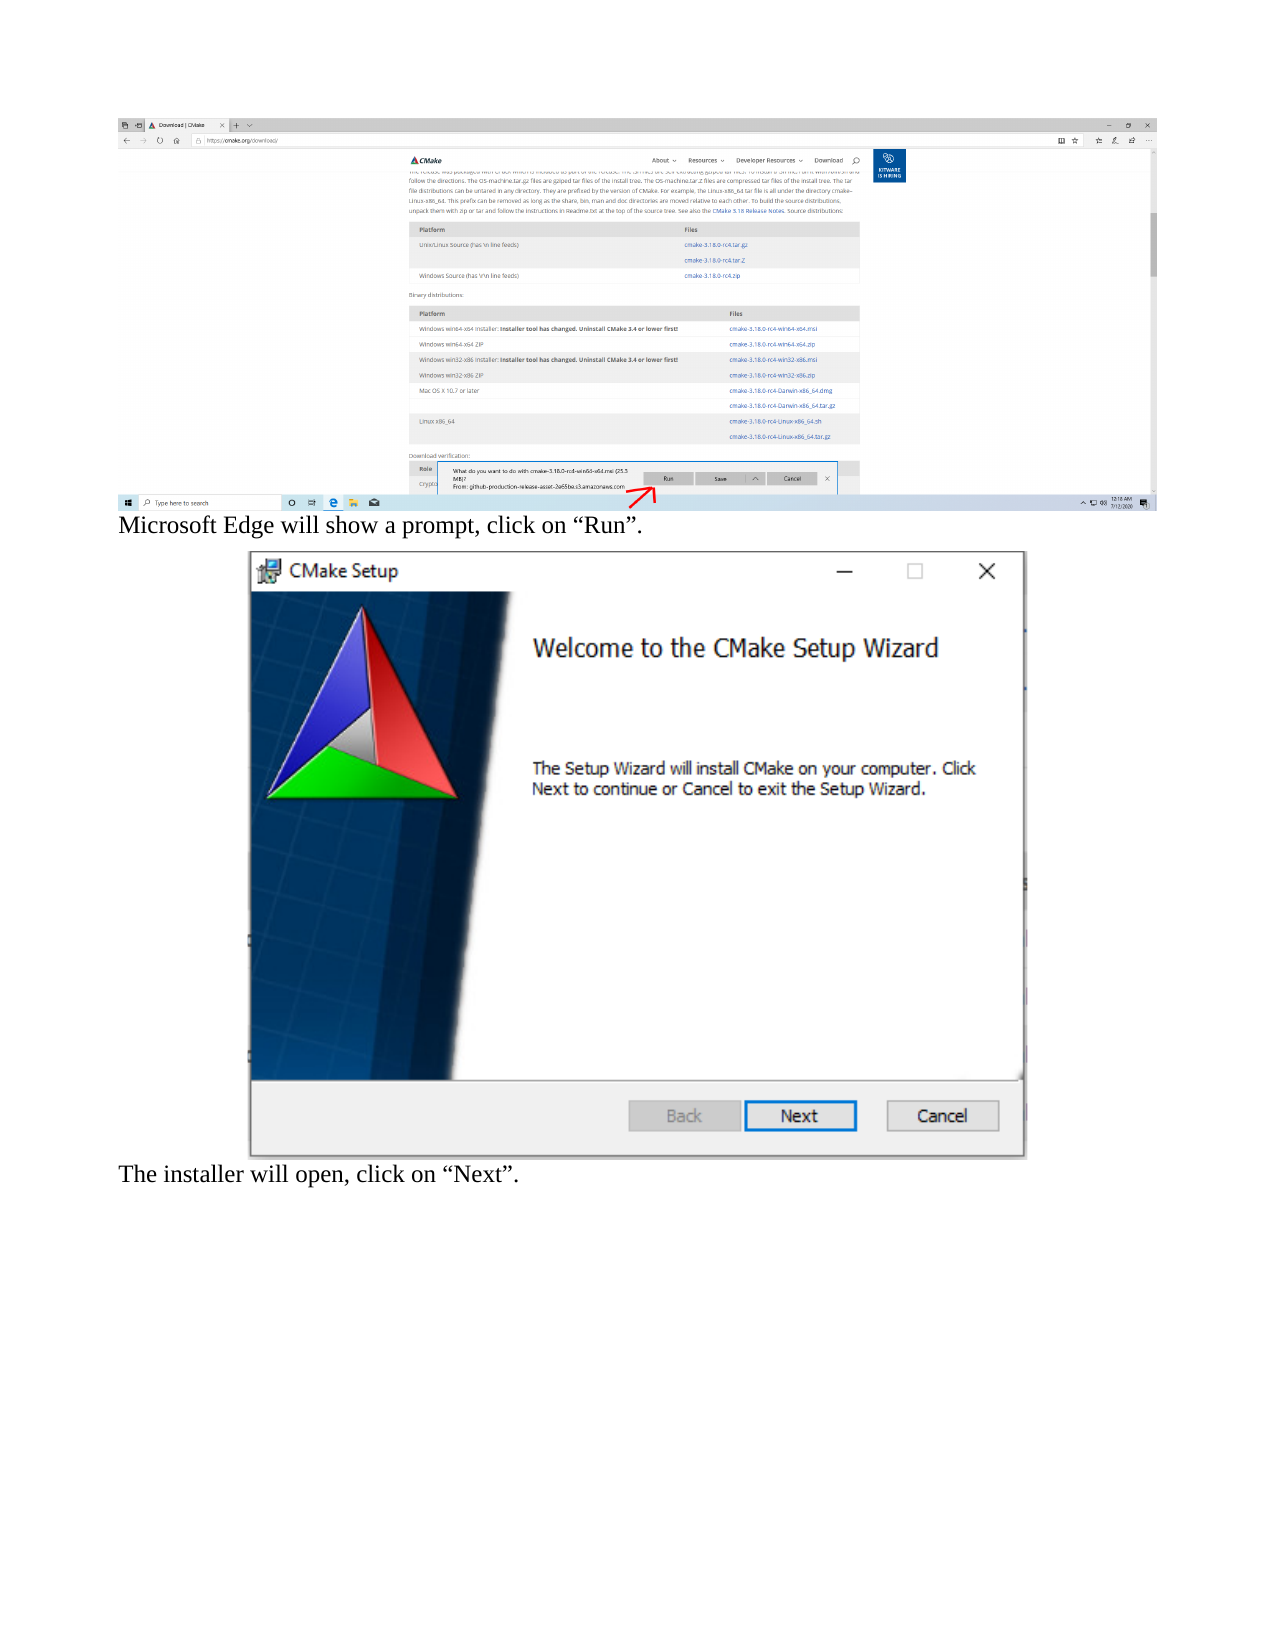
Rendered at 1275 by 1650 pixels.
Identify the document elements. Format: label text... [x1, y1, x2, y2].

text The installer will open, click on “Next”. [118, 552, 1157, 1188]
text Microsoft Edge will show a prompt, click on “Run”. [118, 511, 1157, 539]
picture [247, 551, 1028, 1160]
picture [118, 118, 1157, 511]
